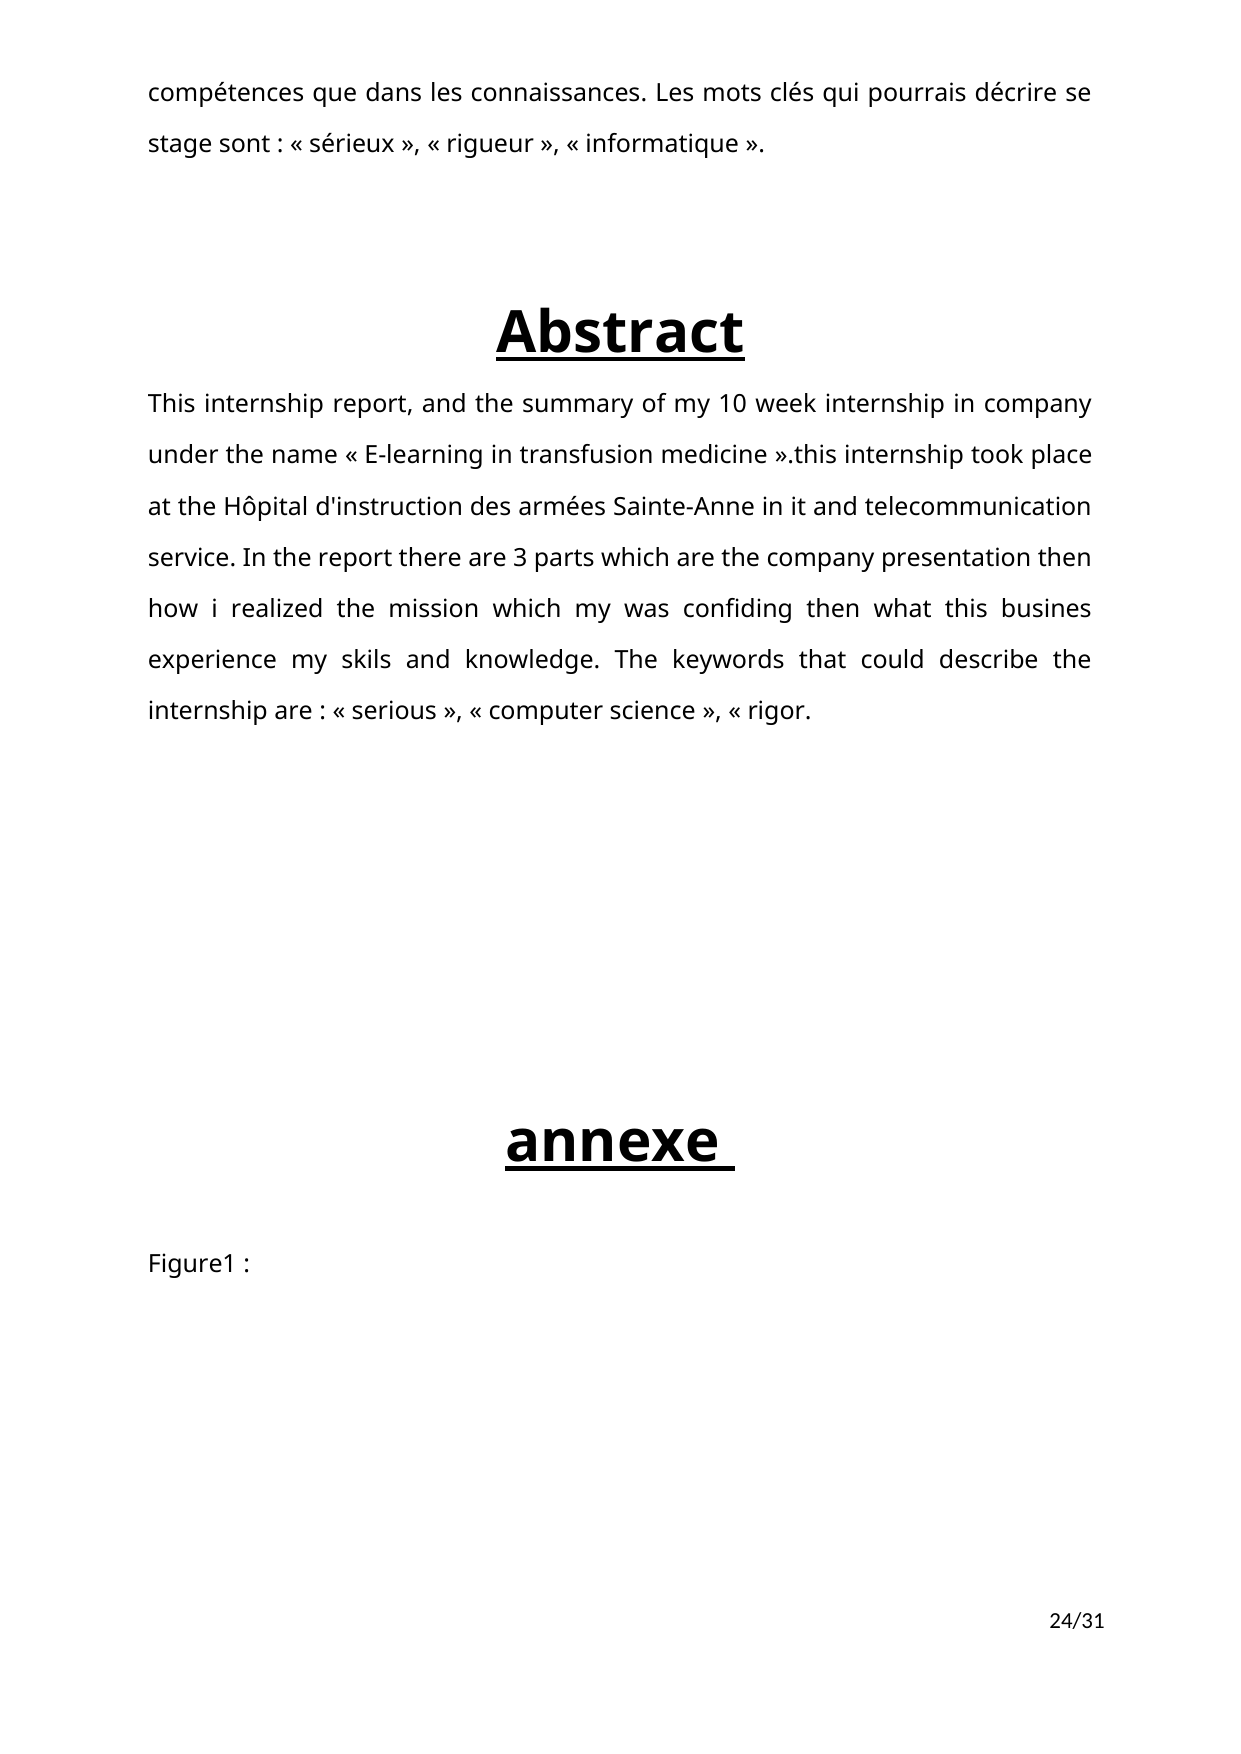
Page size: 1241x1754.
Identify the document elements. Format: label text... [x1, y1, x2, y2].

text Abstract [148, 290, 1093, 369]
text compétences que dans les connaissances. Les mots clés qui pourrais décrire se stage sont : « sérieux », « rigueur », « informatique ». [148, 75, 1093, 160]
text Figure1 : [148, 1246, 1093, 1280]
text annexe [148, 1099, 1093, 1179]
text This internship report, and the summary of my 10 week internship in company under the name « E-learning in transfusion medicine ».this internship took place at the Hôpital d'instruction des armées Sainte-Anne in it and telecommunication service. In the report there are 3 parts which are the company presentation then how i realized the mission which my was confiding then what this busines experience my skils and knowledge. The keywords that could describe the internship are : « serious », « computer science », « rigor. [148, 386, 1093, 726]
